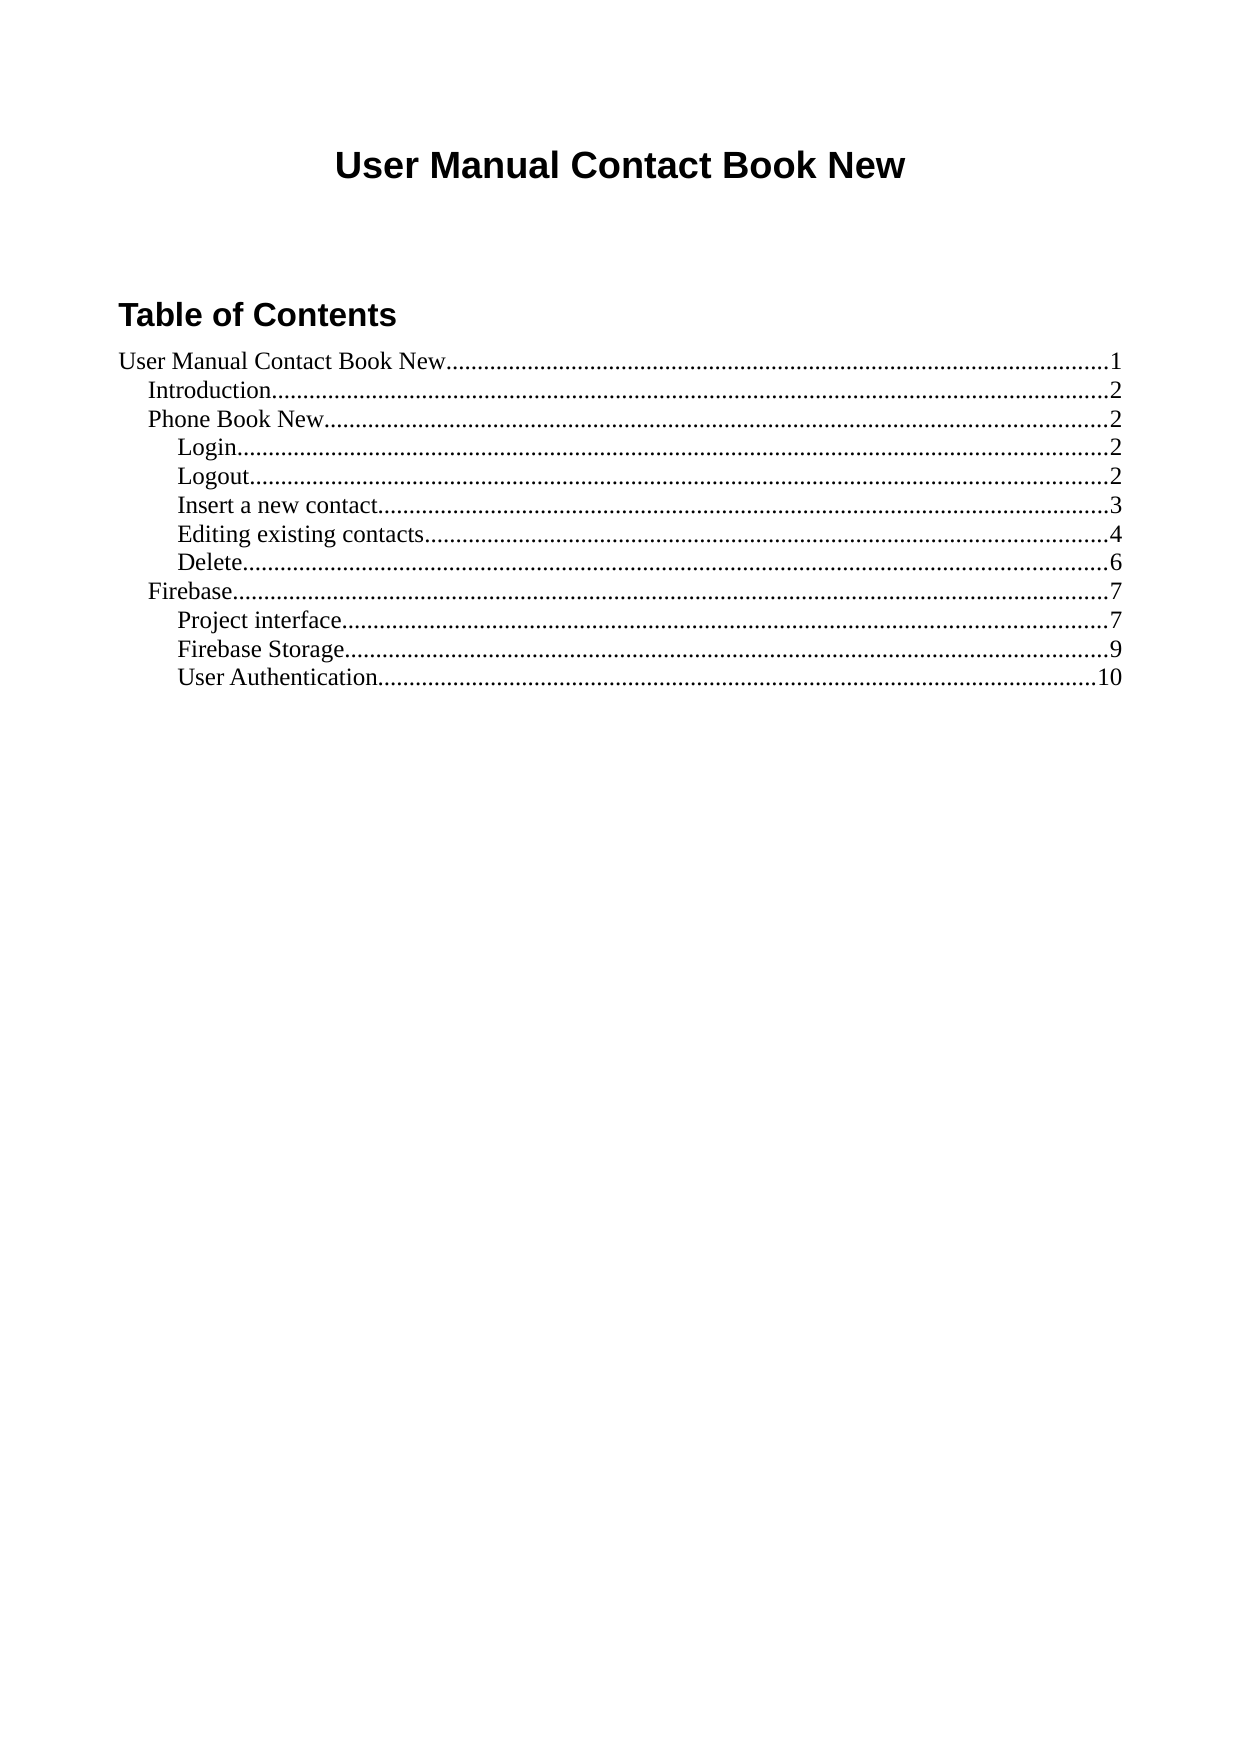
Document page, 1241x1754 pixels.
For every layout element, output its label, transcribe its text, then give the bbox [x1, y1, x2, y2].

text Project interface 7 [177, 605, 1122, 634]
text Login 2 [177, 432, 1122, 461]
text Firebase Storage 9 [177, 634, 1122, 662]
text Phone Book New 2 [148, 404, 1122, 432]
subtitle Table of Contents [118, 295, 1122, 334]
text Firebase 7 [148, 576, 1122, 605]
text Editing existing contacts 4 [177, 519, 1122, 547]
text Logout 2 [177, 461, 1122, 490]
text User Manual Contact Book New 1 [118, 346, 1122, 375]
text Insert a new contact 3 [177, 490, 1122, 519]
text User Authentication 10 [177, 662, 1122, 691]
text Introduction 2 [148, 375, 1122, 404]
text Delete 6 [177, 547, 1122, 576]
subtitle User Manual Contact Book New [118, 143, 1122, 187]
